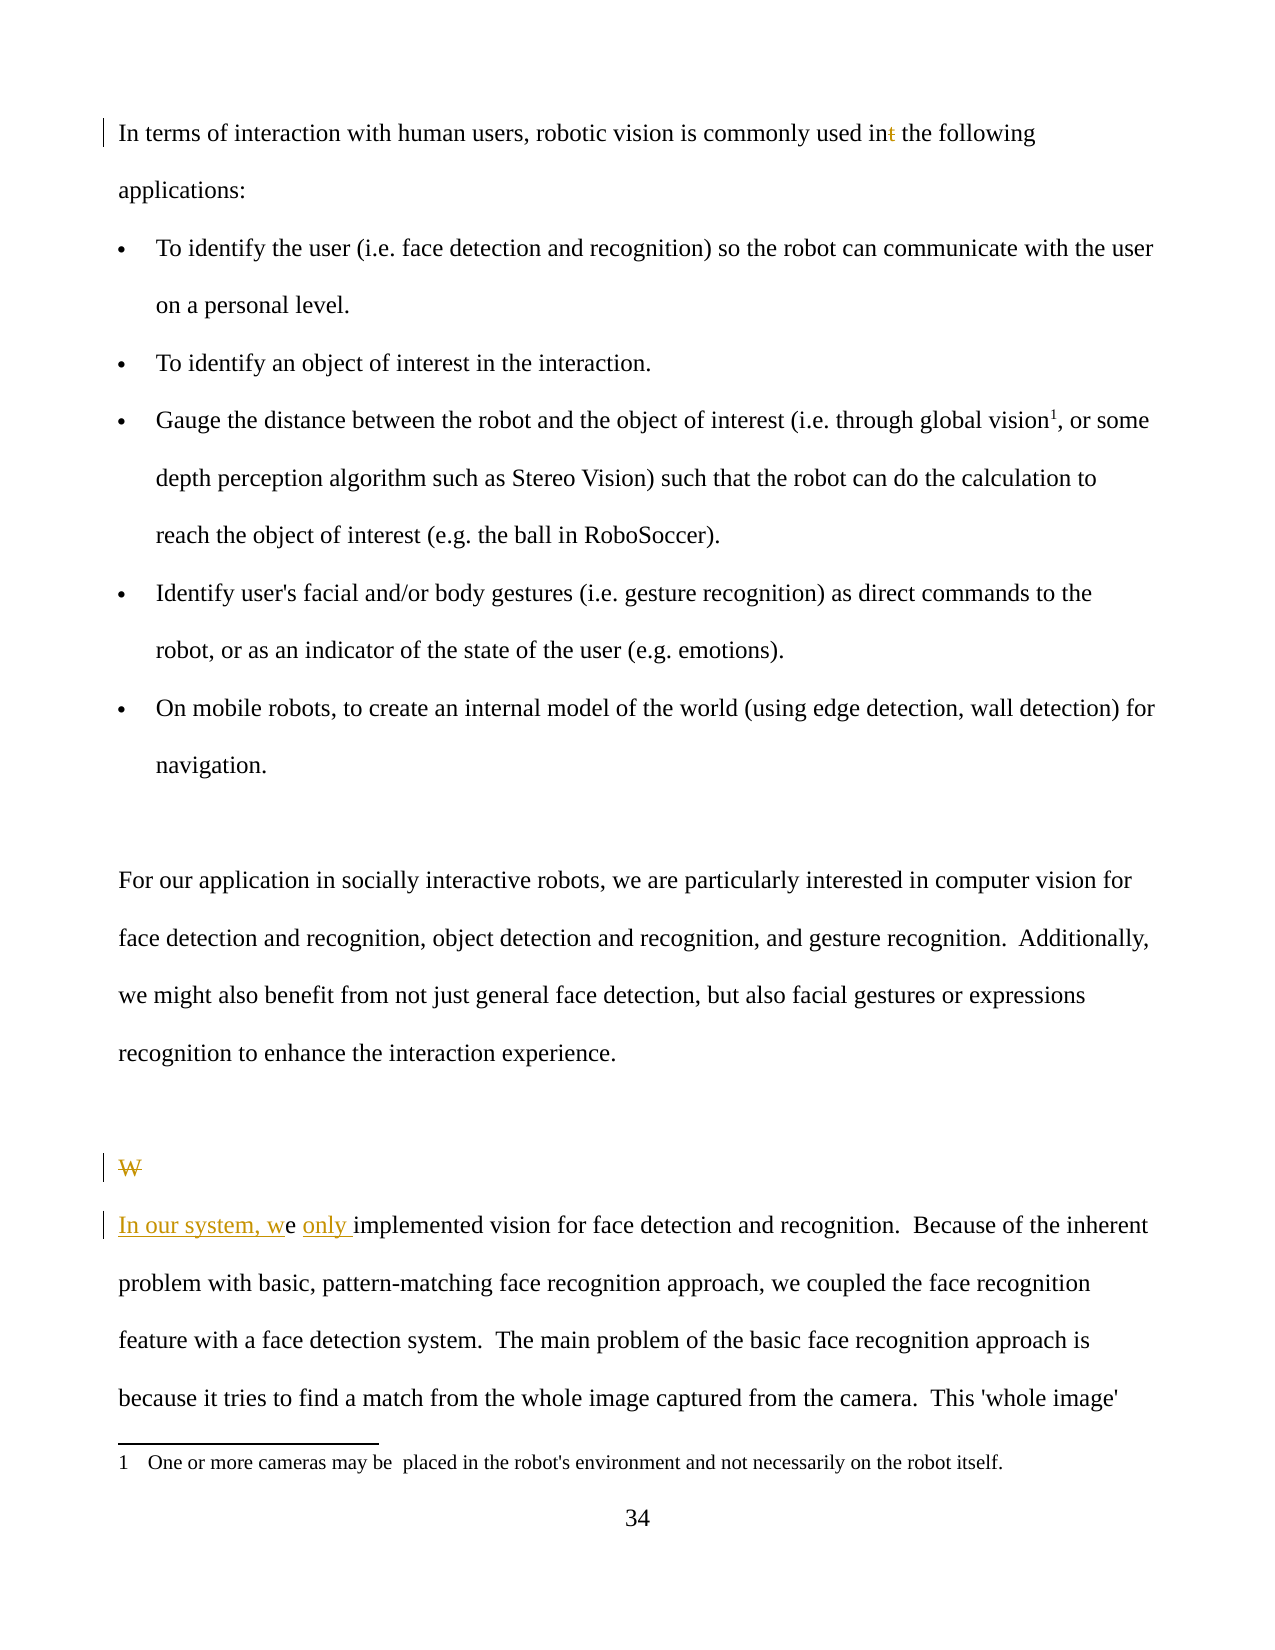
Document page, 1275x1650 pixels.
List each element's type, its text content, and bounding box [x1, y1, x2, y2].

text For our application in socially interactive robots, we are particularly interested in computer vision for face detection and recognition, object detection and recognition, and gesture recognition. Additionally, we might also benefit from not just general face detection, but also facial gestures or expressions recognition to enhance the interaction experience. [118, 866, 1157, 1067]
list One or more cameras may be placed in the robot's environment and not necessarily on the robot itself. [118, 1449, 1157, 1474]
list To identify an object of interest in the interaction. [118, 348, 1157, 377]
list On mobile robots, to create an internal model of the world (using edge detection, wall detection) for navigation. [118, 693, 1157, 779]
list Identify user's facial and/or body gestures (i.e. gesture recognition) as direct commands to the robot, or as an indicator of the state of the user (e.g. emotions). [118, 578, 1157, 664]
text In our system, we only implemented vision for face detection and recognition. Because of the inherent problem with basic, pattern-matching face recognition approach, we coupled the face recognition feature with a face detection system. The main problem of the basic face recognition approach is because it tries to find a match from the whole image captured from the camera. This 'whole image' often contains background objects, noise, and other artifacts that does not contribute to the facial features. In other words, the background 'noise' are not making it any easier to recognize the face, in fact, the recognition becomes even more difficult as the background are often not consistent in real-life applications. This is why most experiments of face recognition are often done in a controlled environment with minimal background objects (plain wall, or screens), or kept at the same location, and with the same lighting conditions. If the images are an exact match (as if matching the same photograph with itself), the face recognition works perfectly. [118, 1153, 1157, 1182]
text In terms of interaction with human users, robotic vision is commonly used in the following applications: [118, 118, 1157, 204]
list To identify the user (i.e. face detection and recognition) so the robot can communicate with the user on a personal level. [118, 233, 1157, 319]
list Gauge the distance between the robot and the object of interest (i.e. through global vision, or some depth perception algorithm such as Stereo Vision) such that the robot can do the calculation to reach the object of interest (e.g. the ball in RoboSoccer). [118, 406, 1157, 549]
